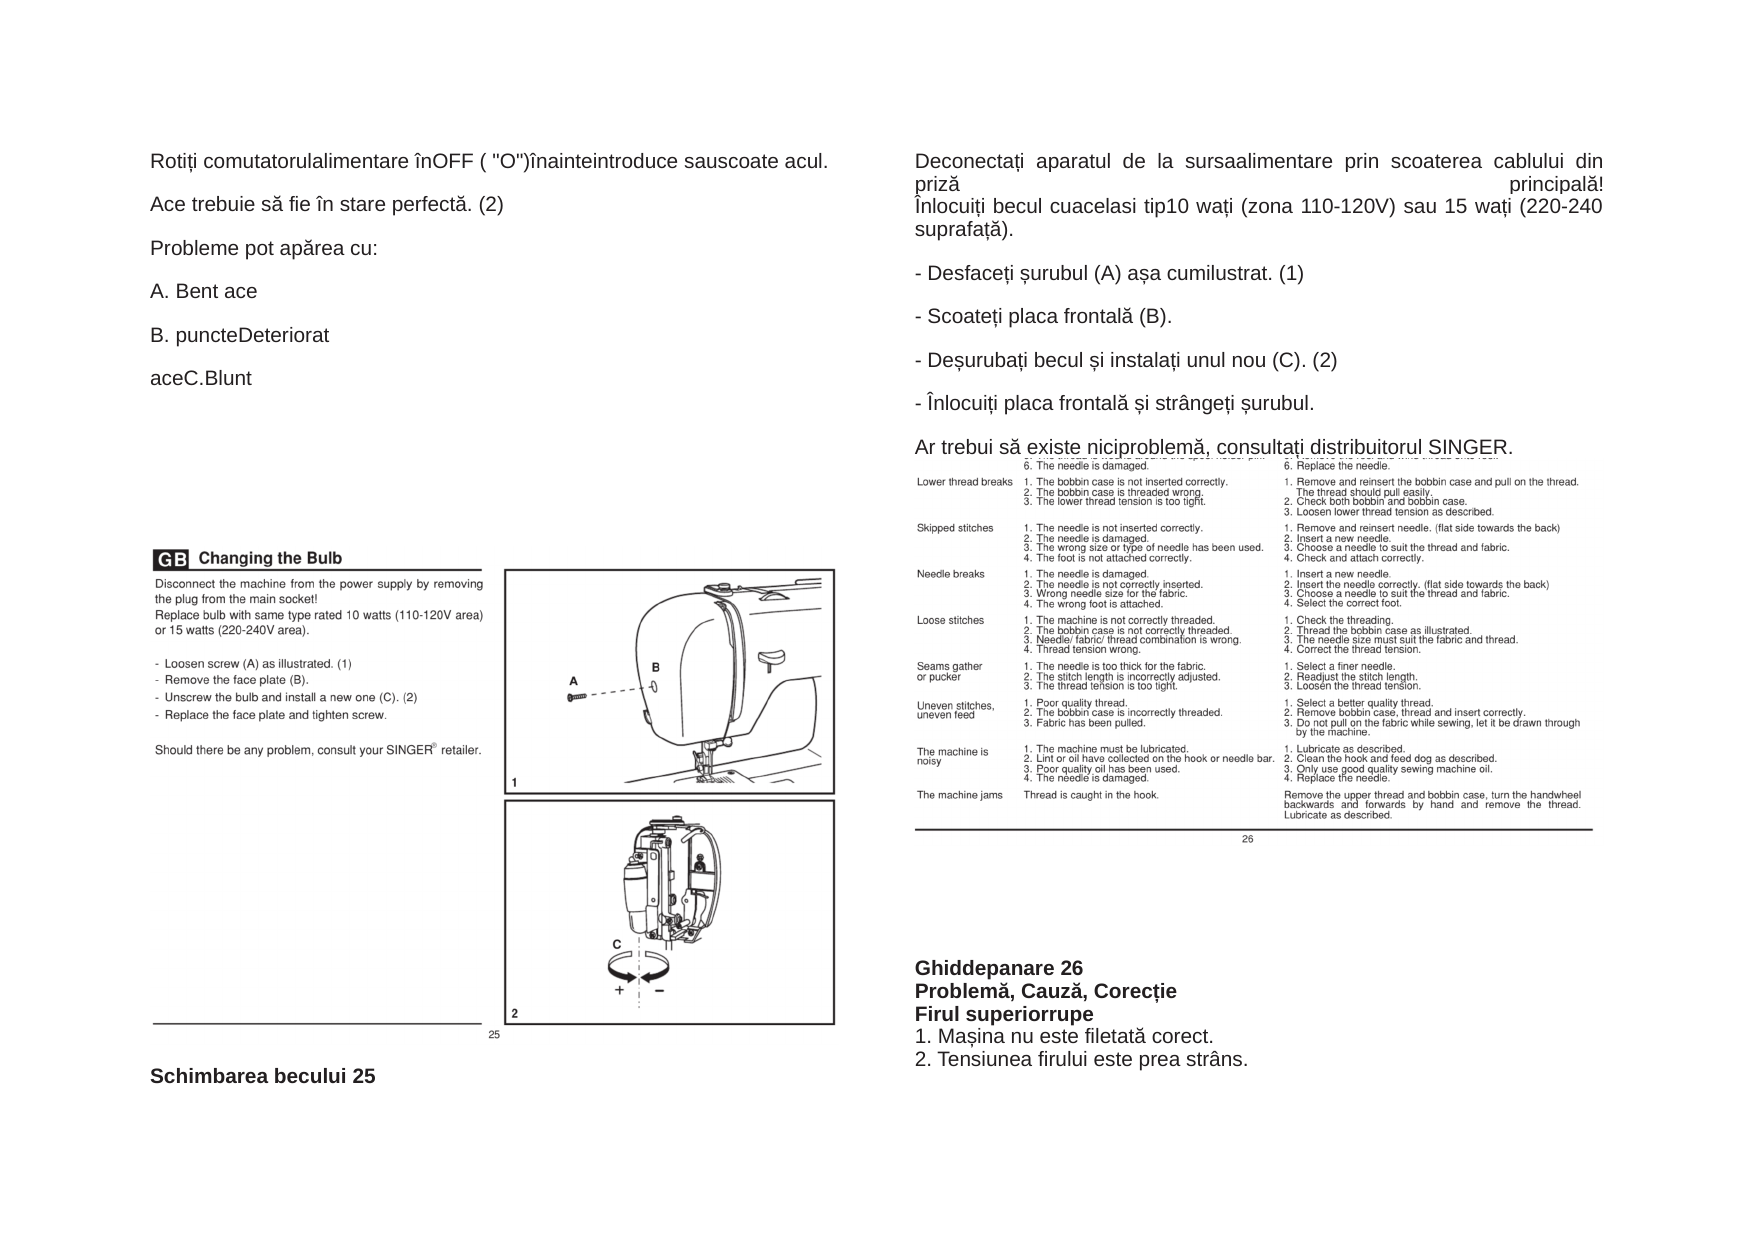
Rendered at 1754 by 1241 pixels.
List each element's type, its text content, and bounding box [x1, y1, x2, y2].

text 1. Mașina nu este filetată corect. [914, 1026, 1604, 1048]
text aceC.Blunt [150, 368, 839, 390]
text Ace trebuie să fie în stare perfectă. (2) [150, 193, 839, 216]
text A. Bent ace [150, 281, 839, 303]
text GB [150, 457, 839, 480]
text Deconectați aparatul de la sursaalimentare prin scoaterea cablului din priză principală! Înlocuiți becul cuacelasi tip10 wați (zona 110-120V) sau 15 wați (220-240 suprafață). [914, 150, 1604, 241]
picture [914, 458, 1604, 846]
text Probleme pot apărea cu: [150, 237, 839, 260]
text Ar trebui să existe niciproblemă, consultați distribuitorul SINGER. [914, 436, 1604, 458]
text Schimbarea becului 25 [150, 1065, 839, 1088]
text Ghiddepanare 26 [914, 958, 1604, 980]
text - Deșurubați becul și instalați unul nou (C). (2) [914, 349, 1604, 372]
text - Înlocuiți placa frontală și strângeți șurubul. [914, 393, 1604, 415]
text Rotiți comutatorulalimentare înOFF ( "O")înainteintroduce sauscoate acul. [150, 150, 839, 173]
picture [150, 546, 839, 1045]
text - Scoateți placa frontală (B). [914, 306, 1604, 328]
text 2. Tensiunea firului este prea strâns. [914, 1048, 1604, 1071]
text Problemă, Cauză, Corecție [914, 980, 1604, 1003]
text Firul superiorrupe [914, 1003, 1604, 1026]
text B. puncteDeteriorat [150, 324, 839, 347]
text - Desfaceți șurubul (A) așa cumilustrat. (1) [914, 262, 1604, 285]
